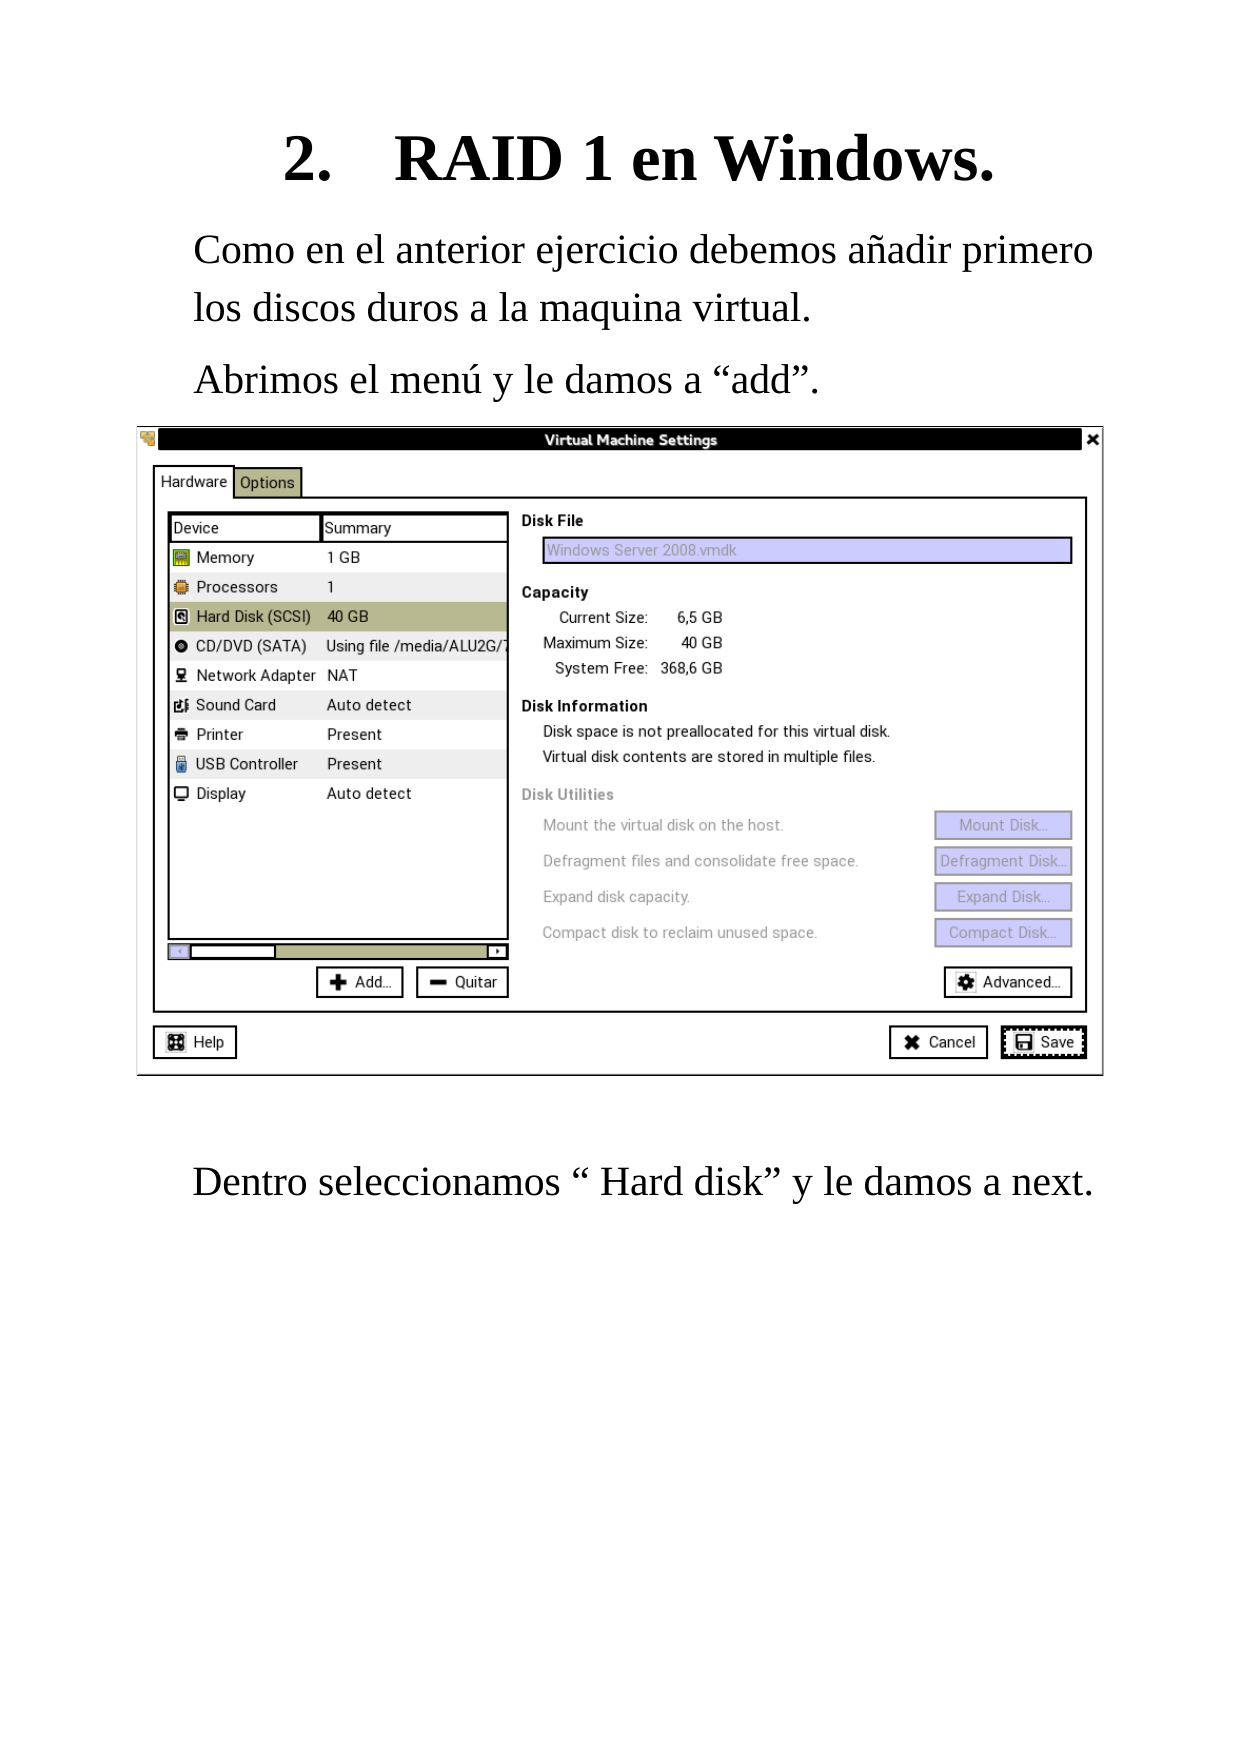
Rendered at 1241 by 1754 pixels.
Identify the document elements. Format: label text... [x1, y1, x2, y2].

text Dentro seleccionamos “ Hard disk” y le damos a next. [118, 1157, 1122, 1205]
picture [136, 426, 1104, 1076]
list Abrimos el menú y le damos a “add”. [156, 354, 1122, 402]
list Como en el anterior ejercicio debemos añadir primero los discos duros a la maquina virtual. [156, 225, 1122, 330]
list RAID 1 en Windows. [156, 118, 1122, 195]
